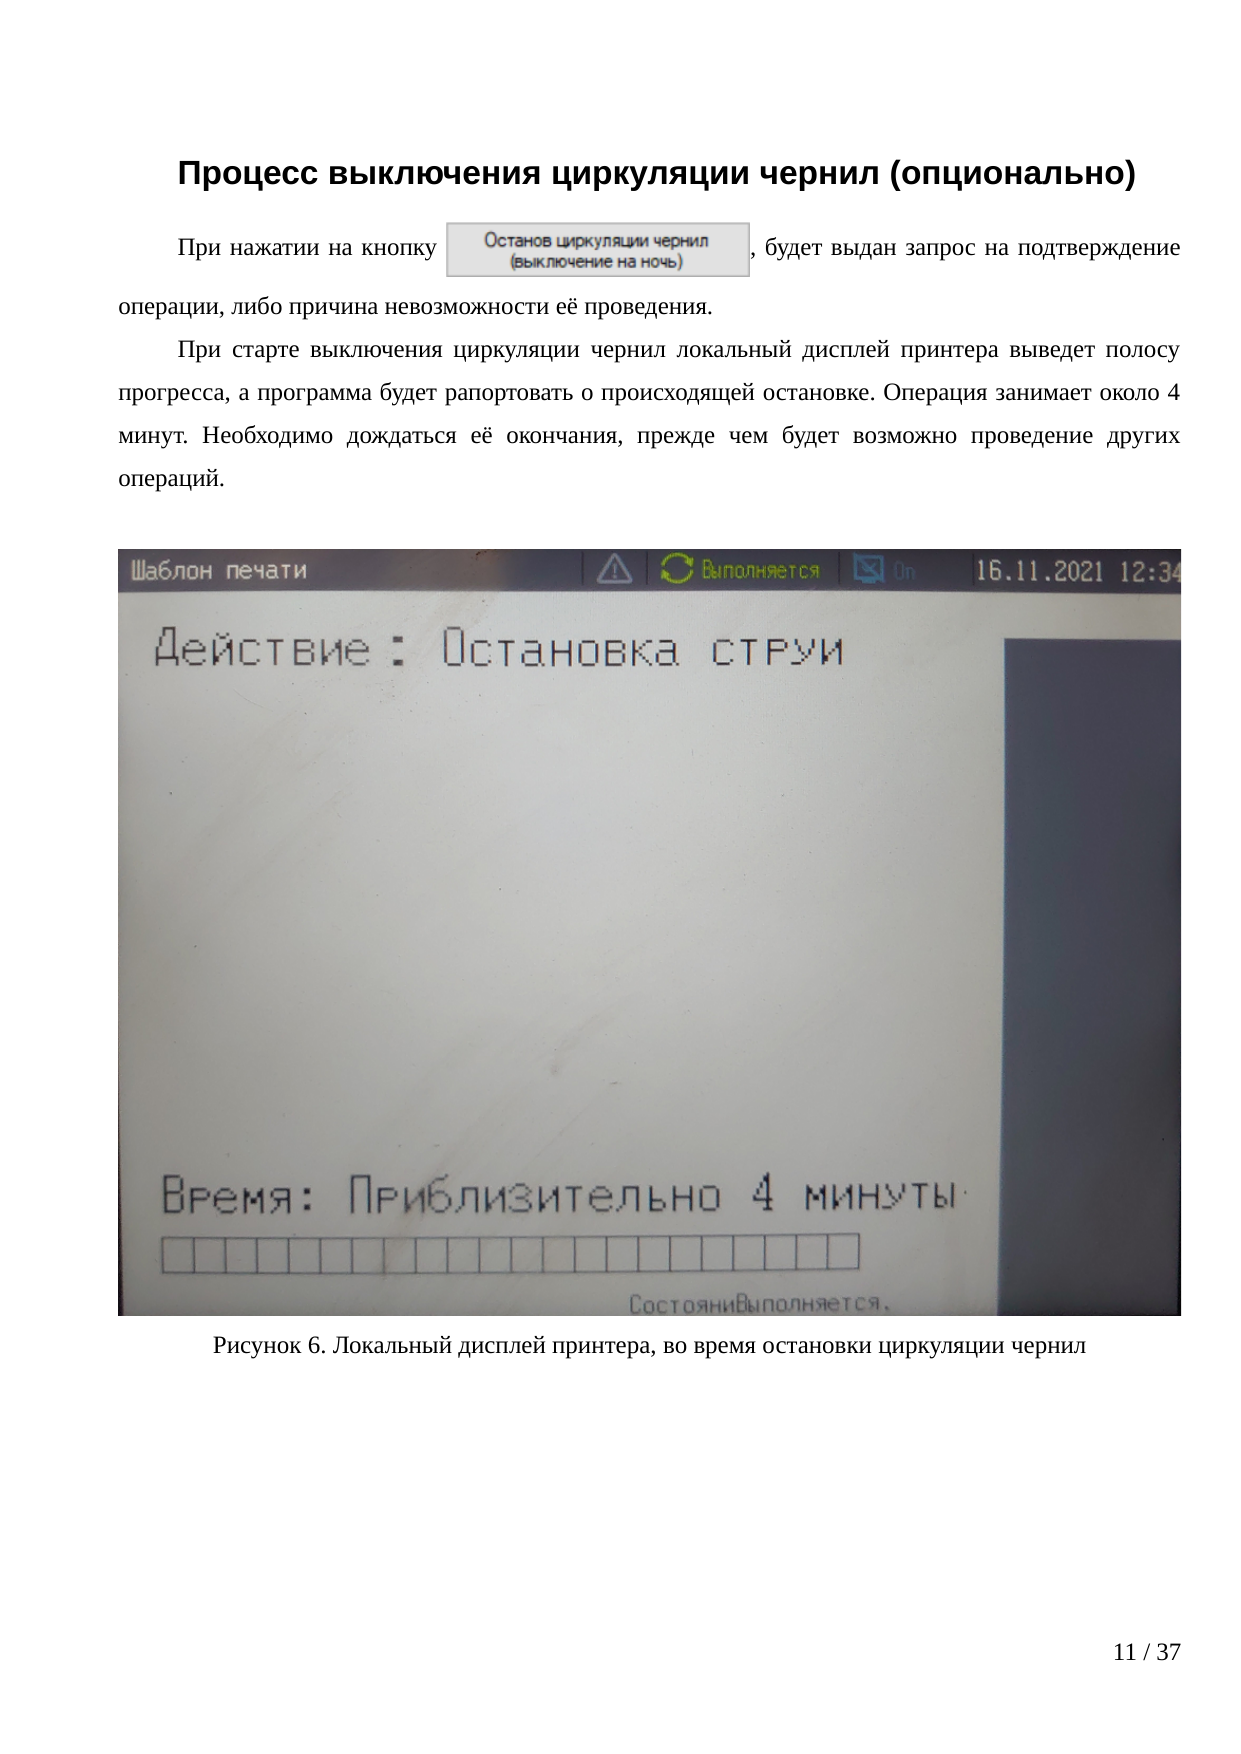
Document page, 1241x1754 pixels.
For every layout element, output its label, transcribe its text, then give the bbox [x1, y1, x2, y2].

text При старте выключения циркуляции чернил локальный дисплей принтера выведет полосу прогресса, а программа будет рапортовать о происходящей остановке. Операция занимает около 4 минут. Необходимо дождаться её окончания, прежде чем будет возможно проведение других операций. [118, 334, 1181, 492]
text Рисунок 6. Локальный дисплей принтера, во время остановки циркуляции чернил [118, 1330, 1181, 1358]
picture [118, 549, 1182, 1316]
subtitle Процесс выключения циркуляции чернил (опционально) [177, 152, 1181, 191]
picture [446, 222, 750, 277]
text При нажатии на кнопку , будет выдан запрос на подтверждение операции, либо причина невозможности её проведения. [118, 223, 1181, 320]
